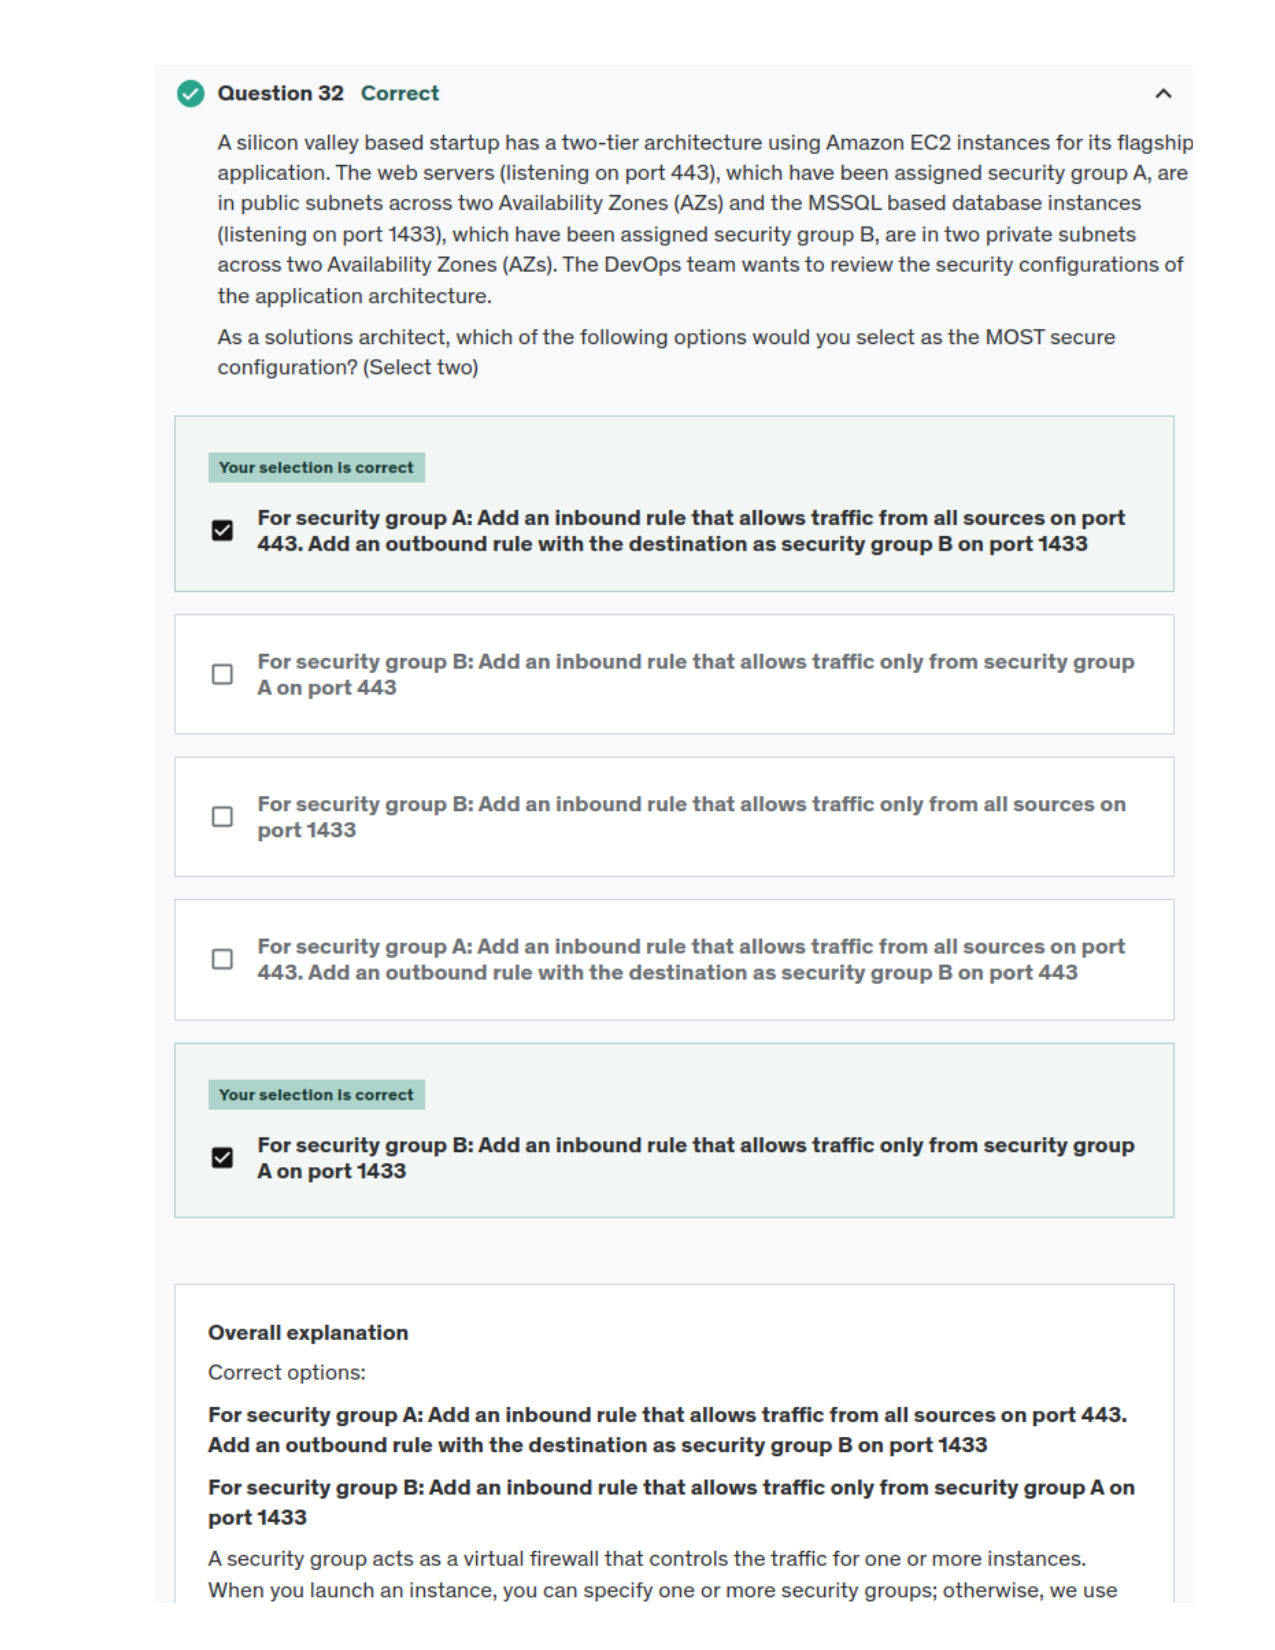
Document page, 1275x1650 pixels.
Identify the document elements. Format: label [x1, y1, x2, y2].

picture [154, 65, 1193, 1603]
